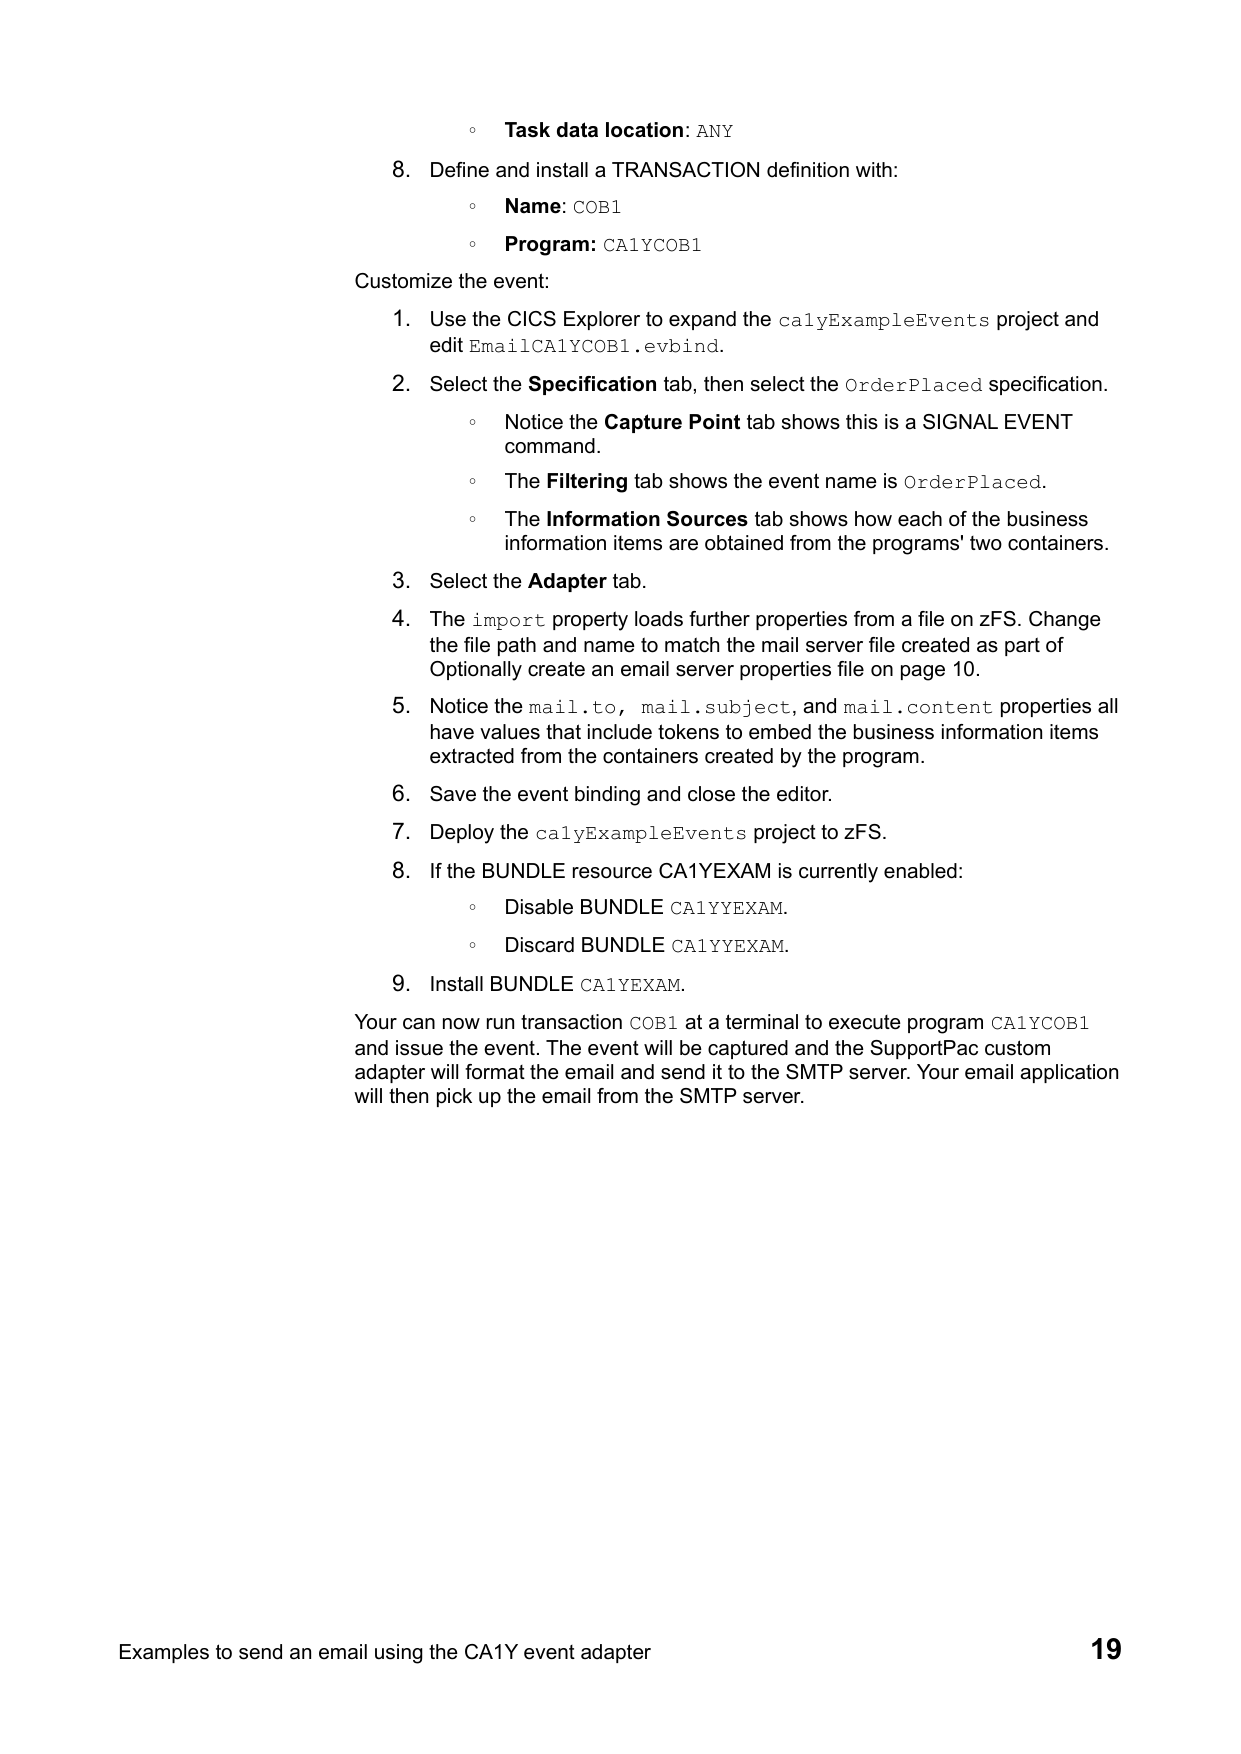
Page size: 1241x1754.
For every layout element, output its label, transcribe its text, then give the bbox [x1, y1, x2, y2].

text Your can now run transaction COB1 at a terminal to execute program CA1YCOB1 and issue the event. The event will be captured and the SupportPac custom adapter will format the email and send it to the SMTP server. Your email application will then pick up the email from the SMTP server. [354, 1010, 1122, 1108]
list The import property loads further properties from a file on zFS. Change the file path and name to match the mail server file created as part of Optionally create an email server properties file on page 10. [392, 605, 1122, 680]
list Save the event binding and close the editor. [392, 779, 1122, 806]
list Select the Adapter tab. [392, 567, 1122, 593]
list The Information Sources tab shows how each of the business information items are obtained from the programs' two containers. [467, 507, 1122, 555]
list Notice the Capture Point tab shows this is a SIGNAL EVENT command. [467, 409, 1122, 457]
list The Filtering tab shows the event name is OrderPlaced. [467, 469, 1122, 495]
list Name: COB1 [467, 194, 1122, 220]
list Task data location: ANY [467, 118, 1122, 144]
list Notice the mail.to, mail.subject, and mail.content properties all have values that include tokens to embed the business information items extracted from the containers created by the program. [392, 692, 1122, 768]
text Customize the event: [354, 269, 1122, 293]
list Program: CA1YCOB1 [467, 231, 1122, 257]
list Use the CICS Explorer to expand the ca1yExampleEvents project and edit EmailCA1YCOB1.evbind. [392, 305, 1122, 358]
list Define and install a TRANSACTION definition with: [392, 156, 1122, 182]
list Deploy the ca1yExampleEvents project to zFS. [392, 818, 1122, 845]
list Select the Specification tab, then select the OrderPlaced specification. [392, 370, 1122, 398]
list Discard BUNDLE CA1YYEXAM. [467, 933, 1122, 959]
list If the BUNDLE resource CA1YEXAM is currently enabled: [392, 857, 1122, 883]
list Install BUNDLE CA1YEXAM. [392, 970, 1122, 998]
list Disable BUNDLE CA1YYEXAM. [467, 895, 1122, 921]
